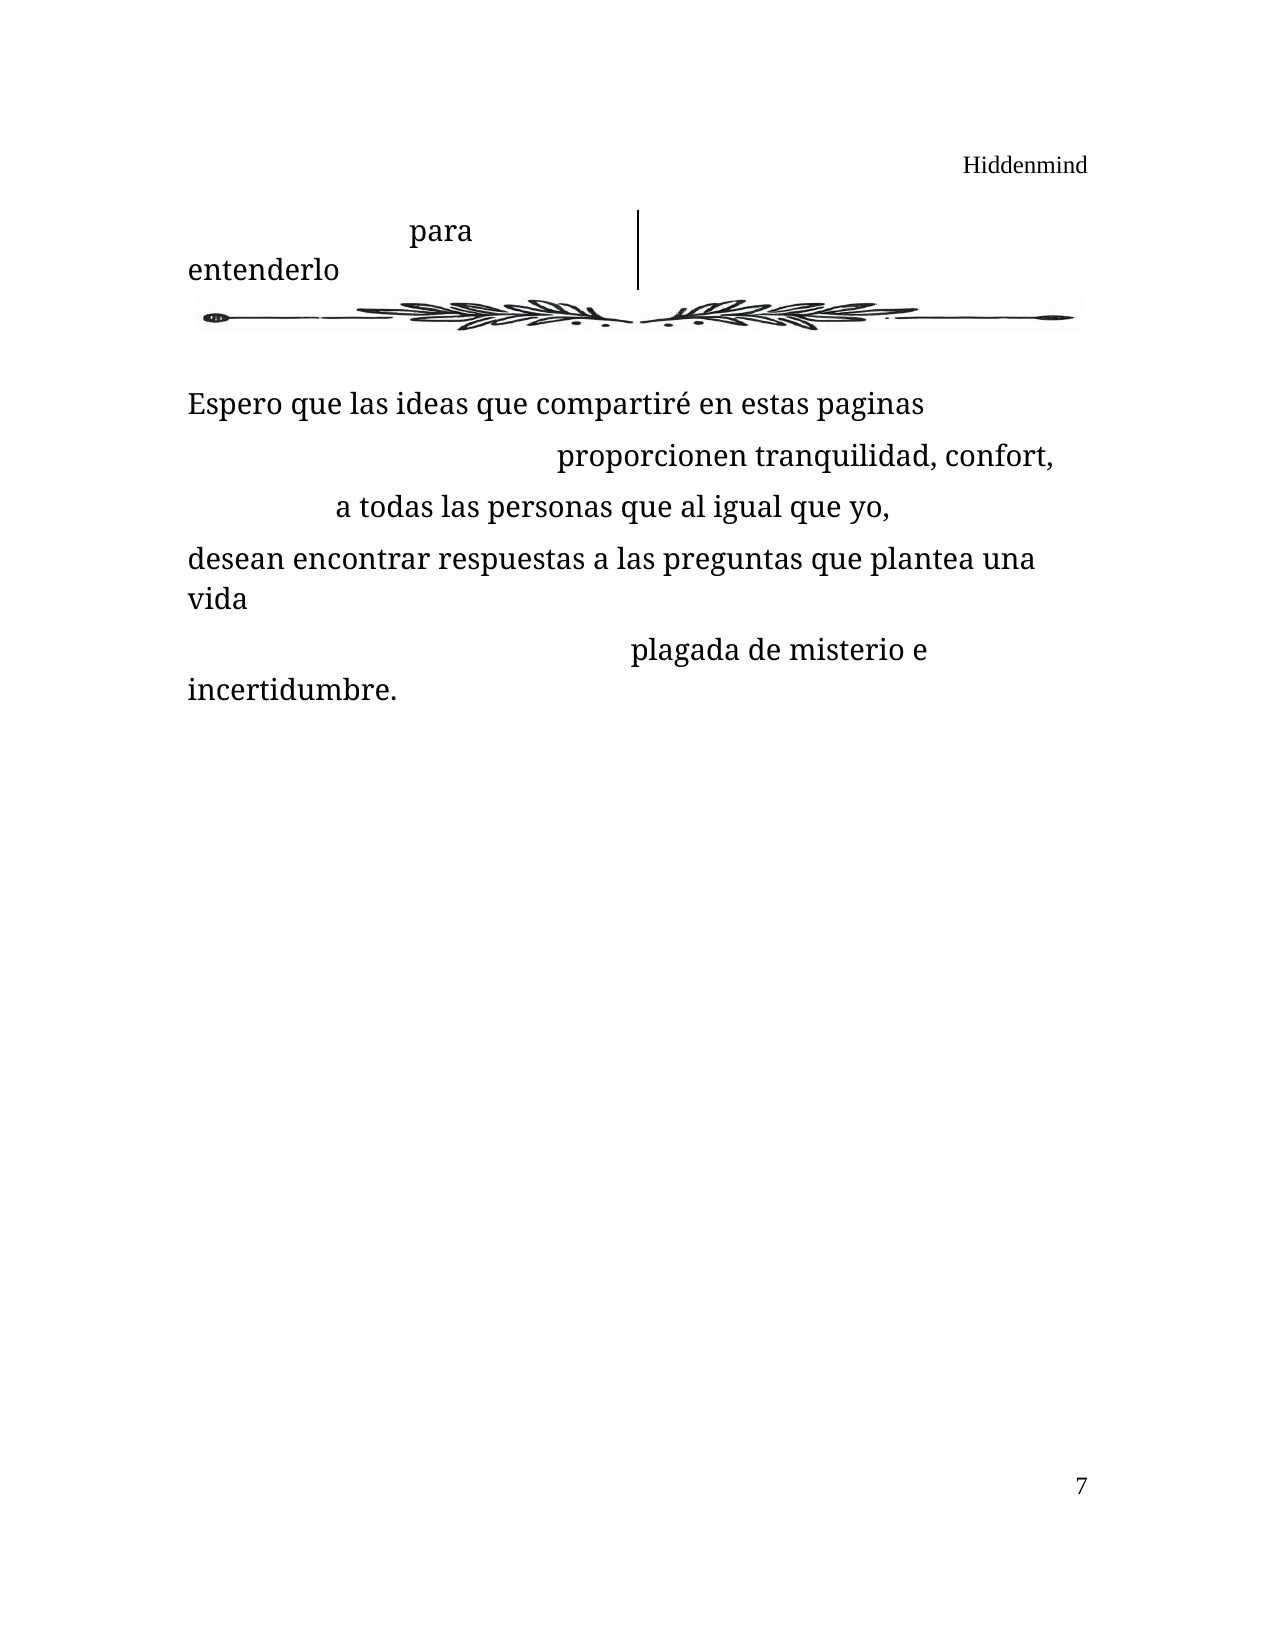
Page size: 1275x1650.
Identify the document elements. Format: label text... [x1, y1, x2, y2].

picture [193, 295, 1083, 332]
text desean encontrar respuestas a las preguntas que plantea una vida [187, 538, 1087, 618]
text plagada de misterio e incertidumbre. [187, 629, 1087, 709]
text a todas las personas que al igual que yo, [187, 487, 1087, 526]
text proporcionen tranquilidad, confort, [187, 435, 1087, 475]
text para entenderlo [187, 210, 622, 289]
text Espero que las ideas que compartiré en estas paginas [187, 383, 1087, 423]
